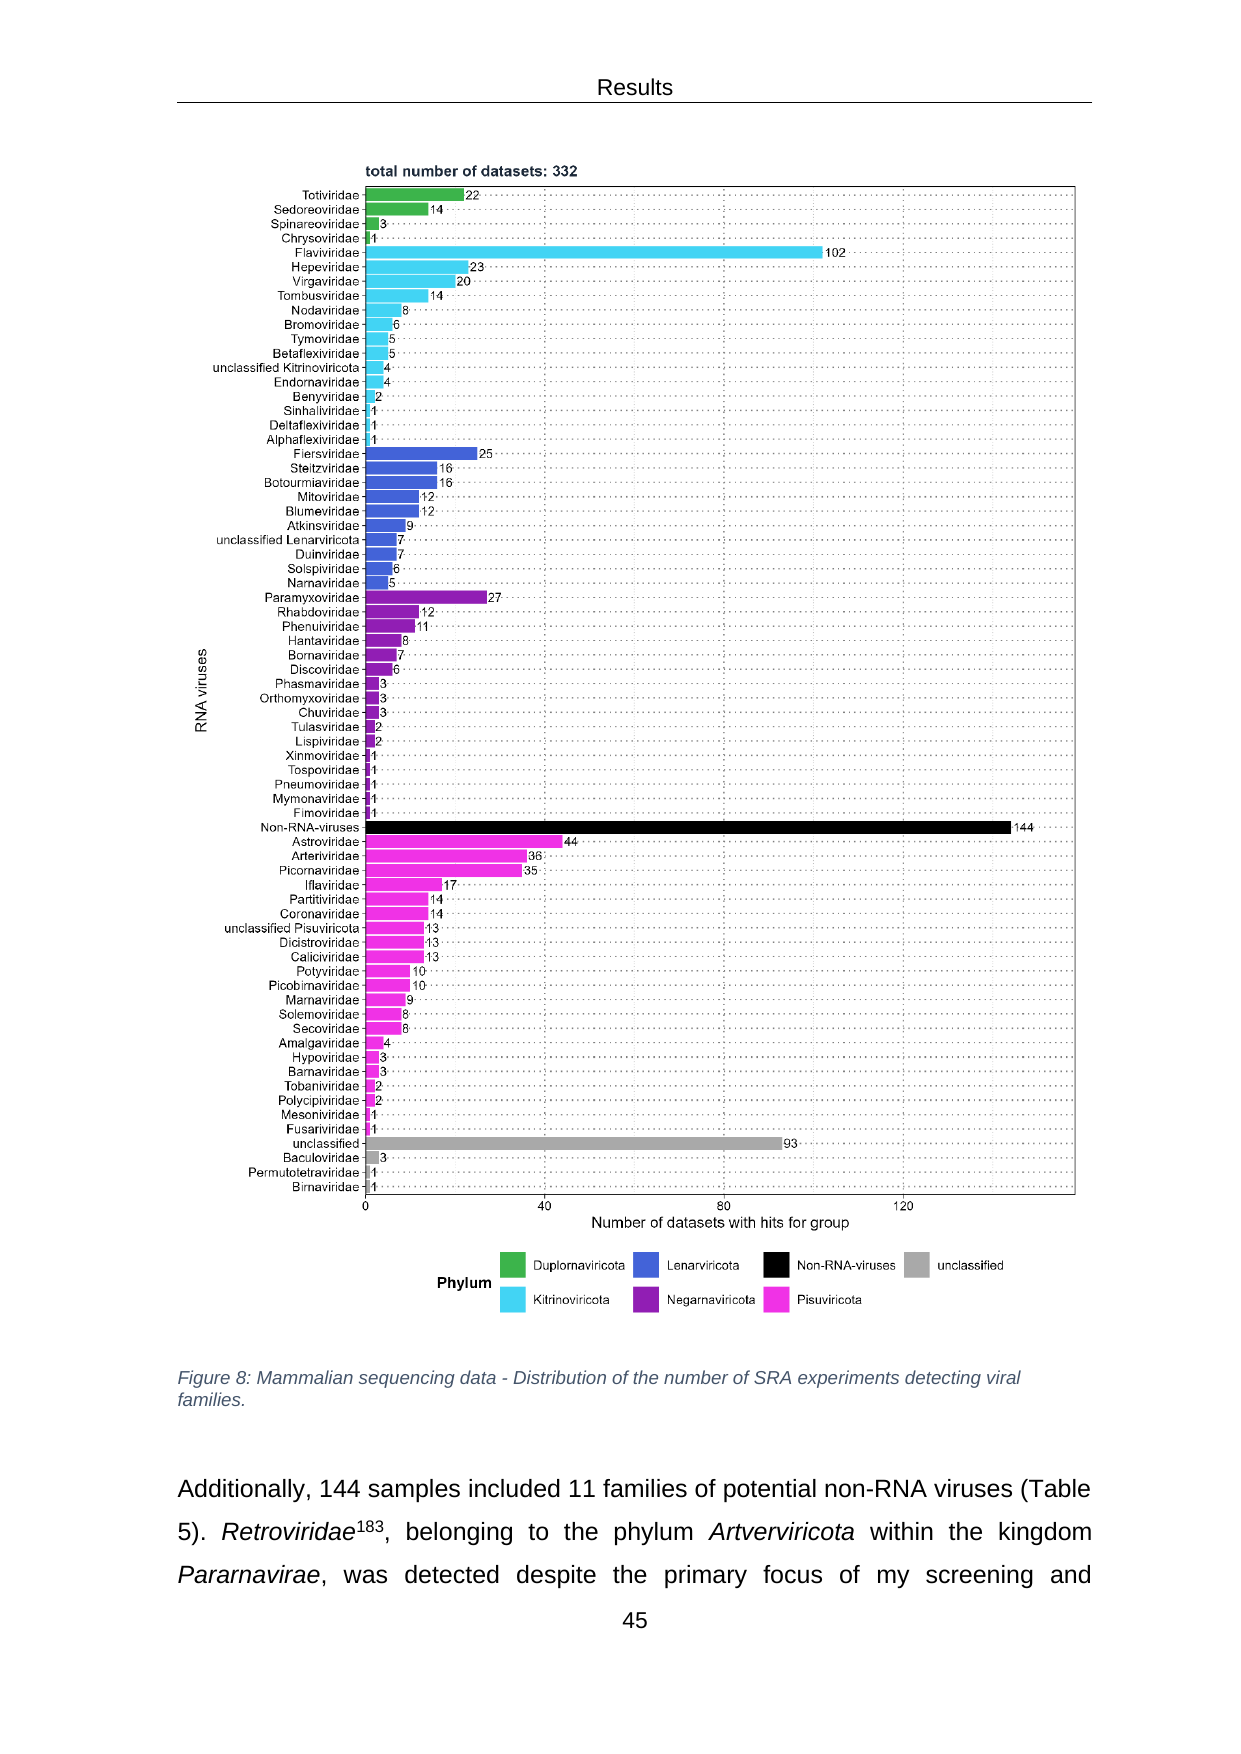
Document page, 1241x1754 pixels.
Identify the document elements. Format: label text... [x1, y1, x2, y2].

text Figure 8: Mammalian sequencing data - Distribution of the number of SRA experiments detecting viral families. [177, 1367, 1092, 1410]
text Additionally, 144 samples included 11 families of potential non-RNA viruses (Table 5). Retroviridae183, belonging to the phylum Artverviricota within the kingdom Pararnavirae, was detected despite the primary focus of my screening and [177, 1474, 1092, 1589]
